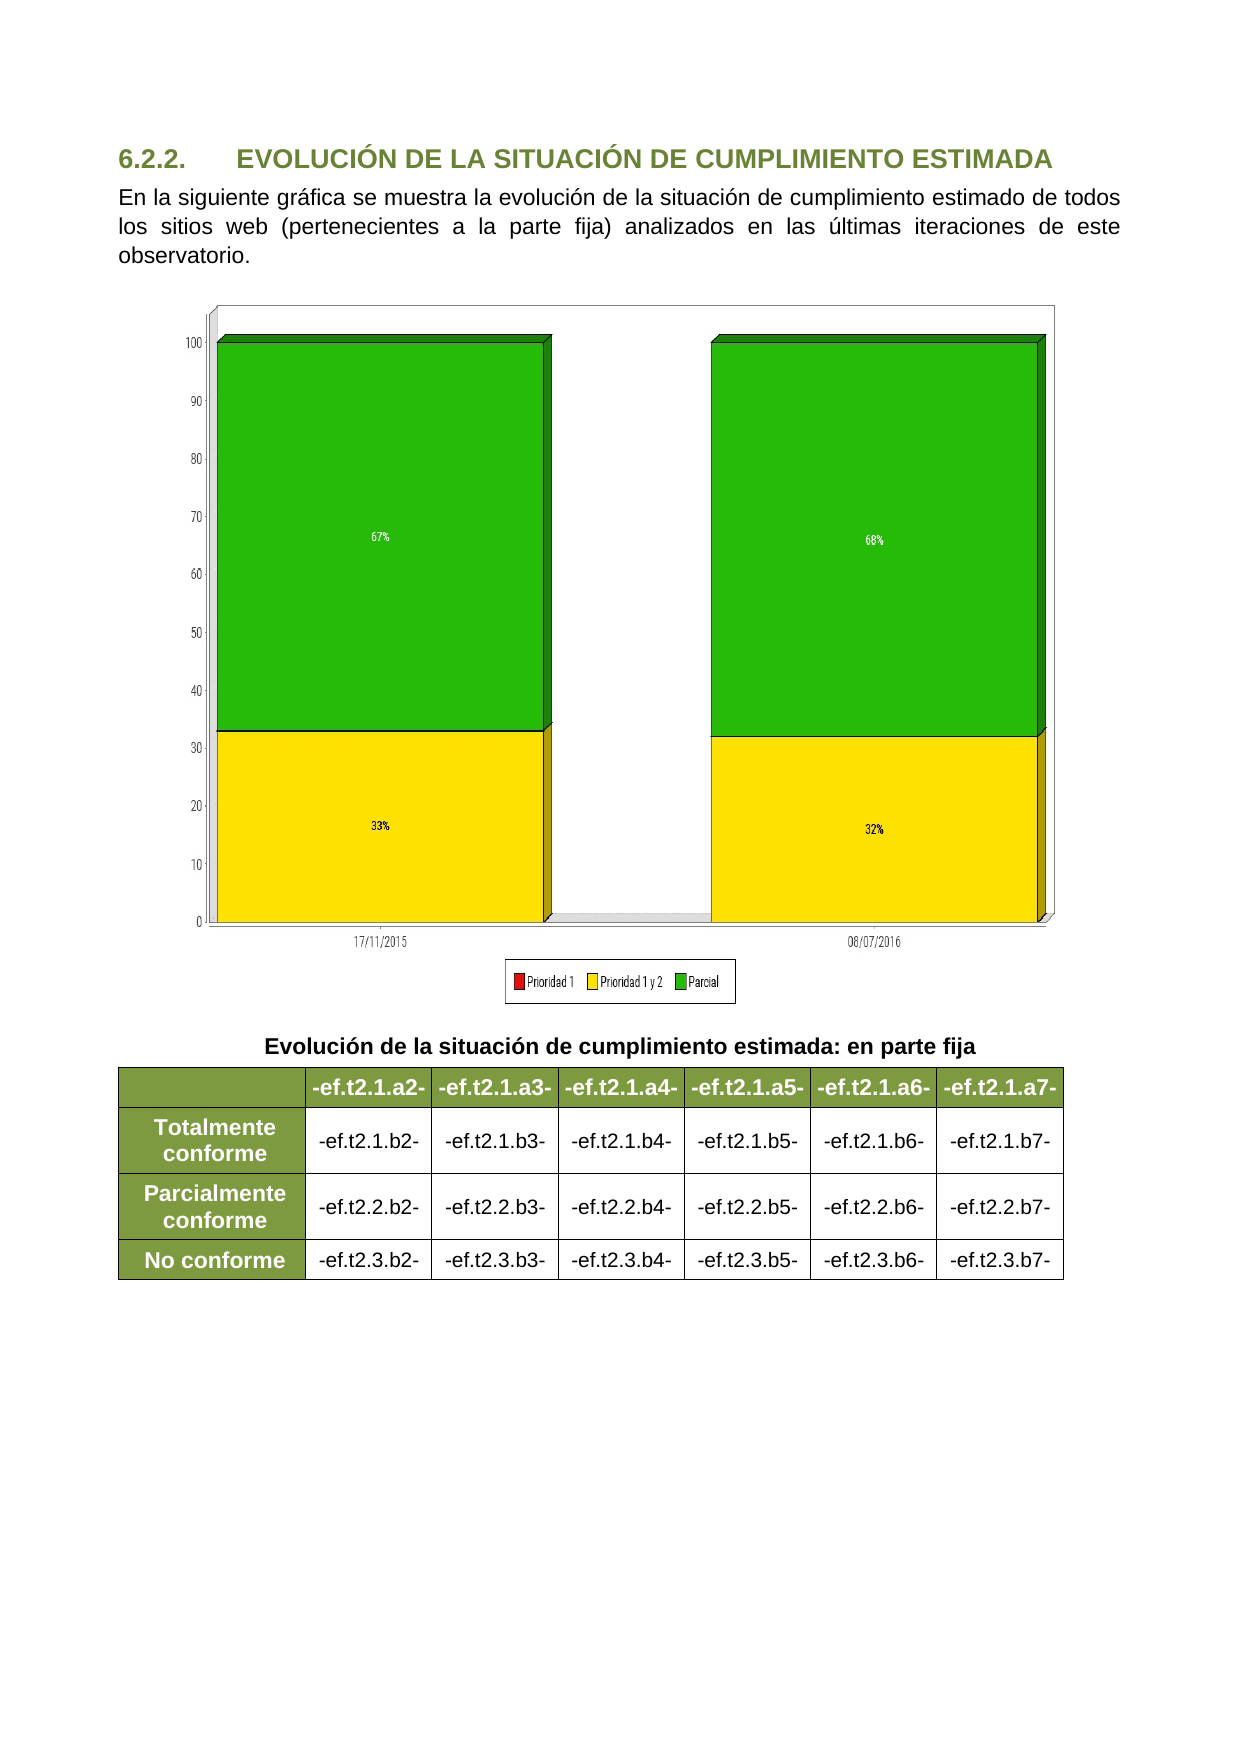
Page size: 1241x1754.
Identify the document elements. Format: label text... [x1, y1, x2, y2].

table_cell -ef.t2.1.b2- [306, 1108, 431, 1173]
text En la siguiente gráfica se muestra la evolución de la situación de cumplimiento estimado de todos los sitios web (pertenecientes a la parte fija) analizados en las últimas iteraciones de este observatorio. [118, 184, 1122, 268]
table_header -ef.t2.1.a6- [811, 1068, 936, 1107]
table_cell -ef.t2.2.b6- [811, 1174, 936, 1239]
table_cell -ef.t2.2.b3- [432, 1174, 558, 1239]
subtitle Evolución de la situación de cumplimiento estimada [118, 143, 1122, 174]
table_cell -ef.t2.1.b7- [937, 1108, 1063, 1173]
table_cell No conforme [119, 1240, 305, 1279]
table_cell -ef.t2.3.b2- [306, 1240, 431, 1279]
table_cell -ef.t2.3.b3- [432, 1240, 558, 1279]
table_cell -ef.t2.2.b5- [685, 1174, 810, 1239]
table_cell -ef.t2.2.b4- [559, 1174, 684, 1239]
table_cell -ef.t2.1.b3- [432, 1108, 558, 1173]
table_header -ef.t2.1.a2- [306, 1068, 431, 1107]
table_header -ef.t2.1.a4- [559, 1068, 684, 1107]
table_header -ef.t2.1.a3- [432, 1068, 558, 1107]
table_cell -ef.t2.3.b6- [811, 1240, 936, 1279]
table_header [119, 1068, 305, 1107]
text Evolución de la situación de cumplimiento estimada: en parte fija [118, 1033, 1122, 1059]
table_header -ef.t2.1.a7- [937, 1068, 1063, 1107]
table_cell -ef.t2.1.b4- [559, 1108, 684, 1173]
table_header -ef.t2.1.a5- [685, 1068, 810, 1107]
table_cell Parcialmente conforme [119, 1174, 305, 1239]
table_cell -ef.t2.2.b2- [306, 1174, 431, 1239]
table_cell -ef.t2.3.b4- [559, 1240, 684, 1279]
table_cell -ef.t2.3.b5- [685, 1240, 810, 1279]
table_cell -ef.t2.1.b5- [685, 1108, 810, 1173]
picture [178, 295, 1062, 1006]
table_cell -ef.t2.3.b7- [937, 1240, 1063, 1279]
table_cell -ef.t2.1.b6- [811, 1108, 936, 1173]
table_cell -ef.t2.2.b7- [937, 1174, 1063, 1239]
table_cell Totalmente conforme [119, 1108, 305, 1173]
